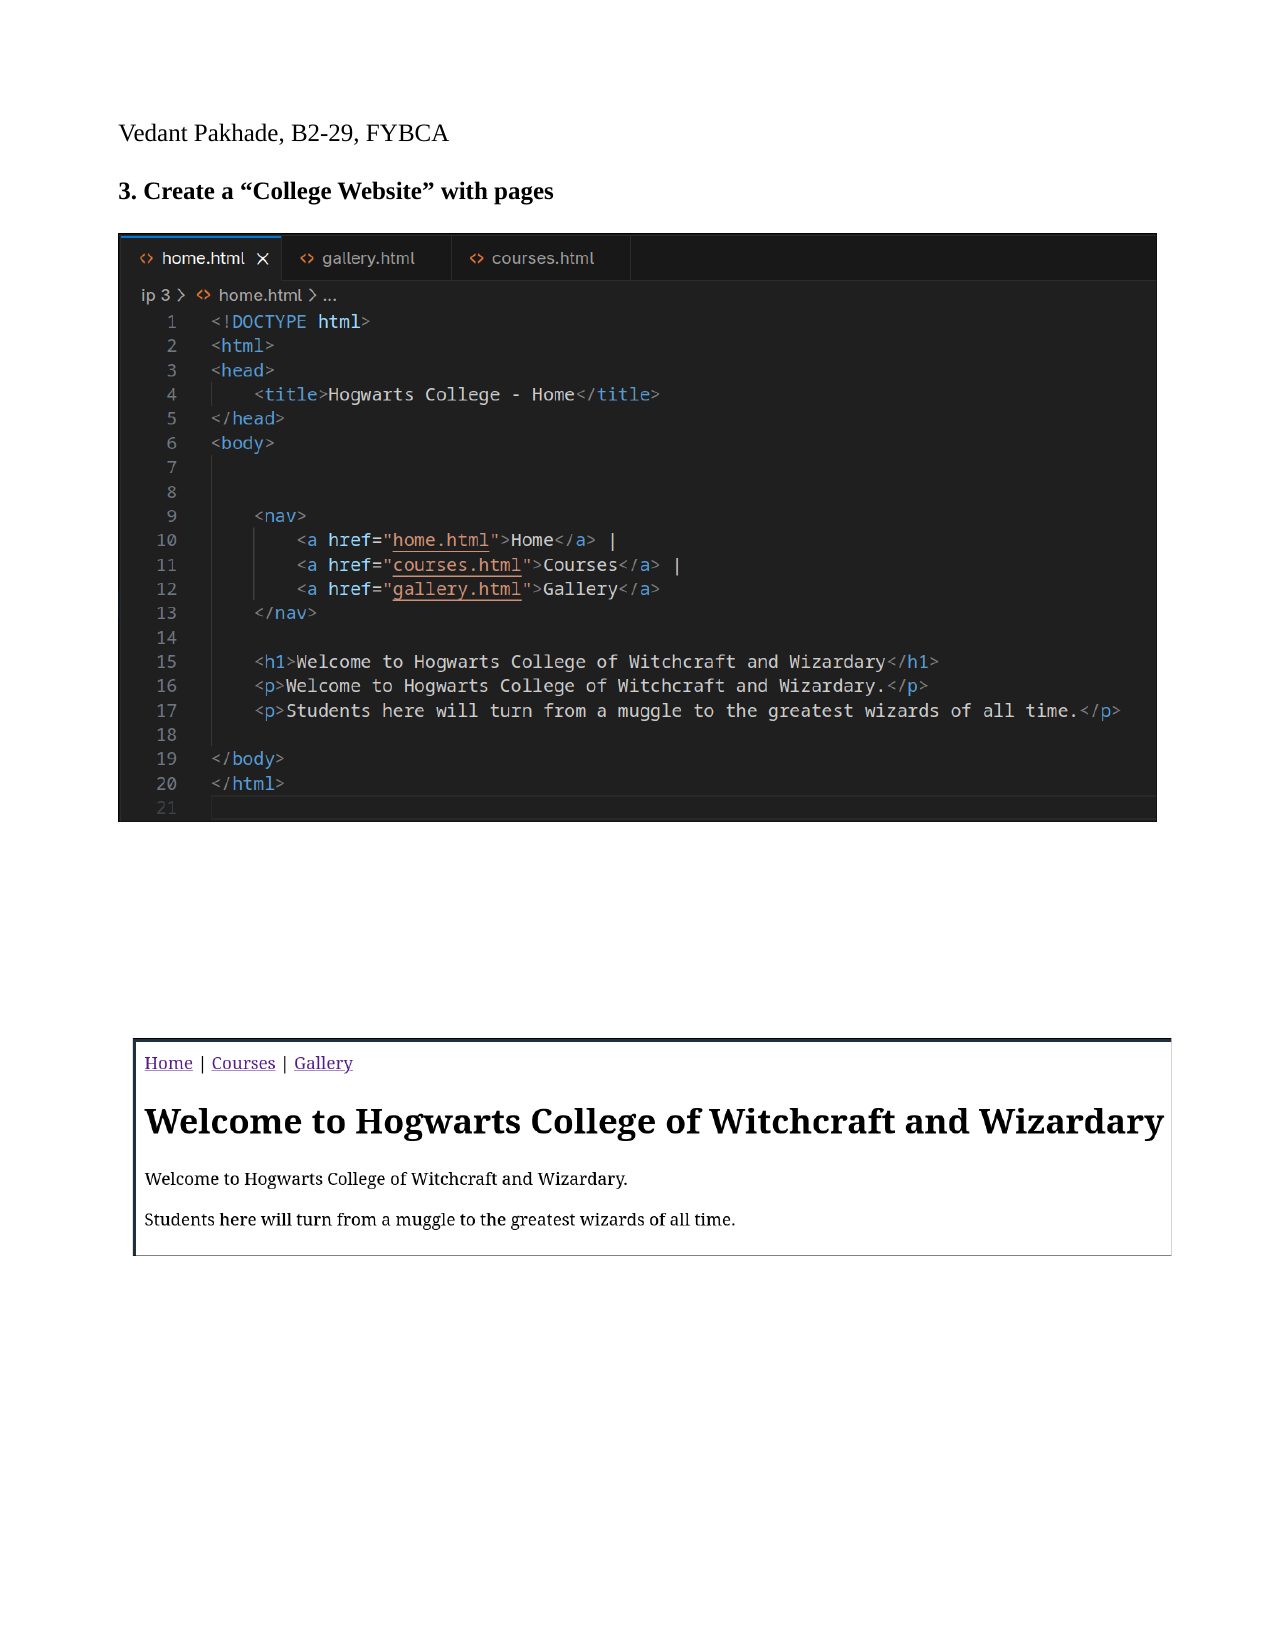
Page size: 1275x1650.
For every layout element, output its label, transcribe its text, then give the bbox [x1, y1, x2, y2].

picture [132, 1038, 1172, 1256]
text 3. Create a “College Website” with pages [118, 176, 1157, 205]
picture [118, 233, 1157, 822]
